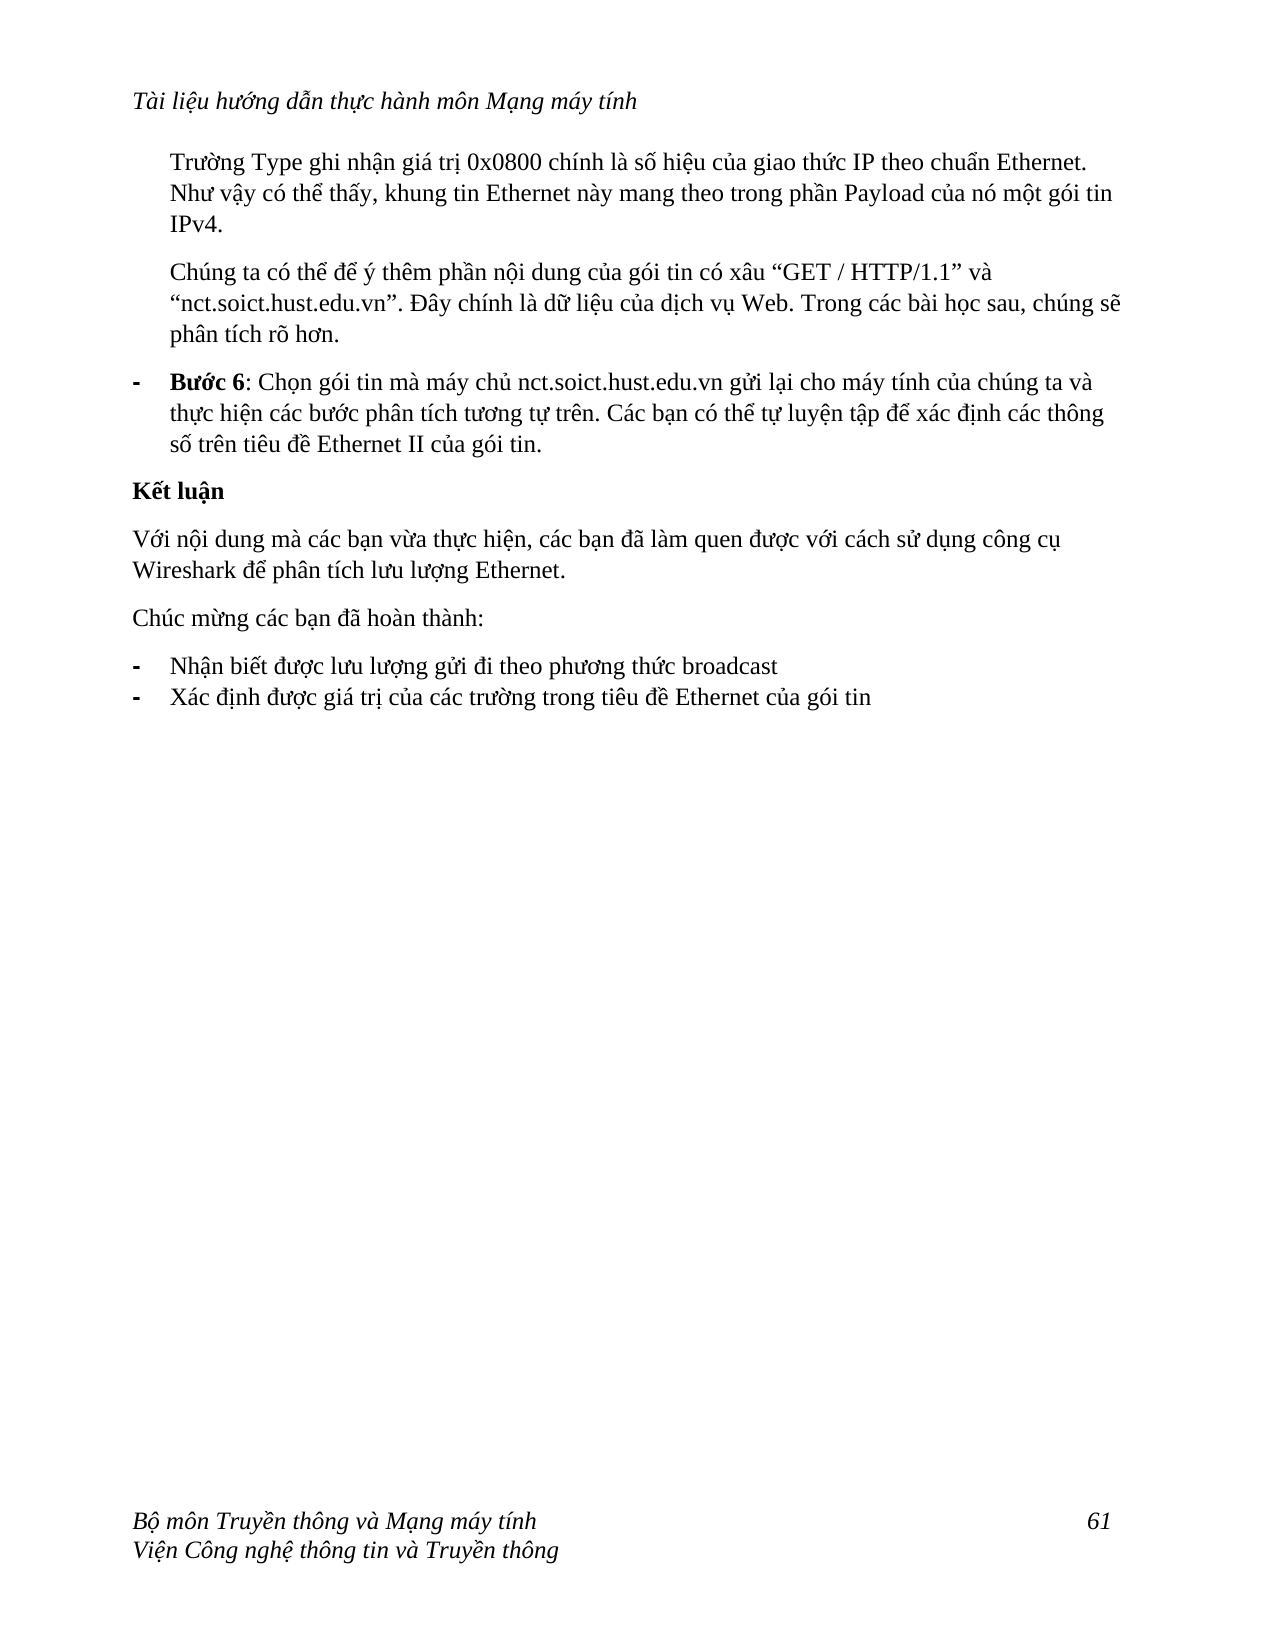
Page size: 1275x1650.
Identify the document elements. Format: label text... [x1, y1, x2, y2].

text Với nội dung mà các bạn vừa thực hiện, các bạn đã làm quen được với cách sử dụng công cụ Wireshark để phân tích lưu lượng Ethernet. [132, 524, 1125, 584]
text Kết luận [132, 476, 1125, 505]
text Chúng ta có thể để ý thêm phần nội dung của gói tin có xâu “GET / HTTP/1.1” và “nct.soict.hust.edu.vn”. Đây chính là dữ liệu của dịch vụ Web. Trong các bài học sau, chúng sẽ phân tích rõ hơn. [169, 257, 1125, 348]
list Nhận biết được lưu lượng gửi đi theo phương thức broadcast [132, 651, 1125, 679]
text Trường Type ghi nhận giá trị 0x0800 chính là số hiệu của giao thức IP theo chuẩn Ethernet. Như vậy có thể thấy, khung tin Ethernet này mang theo trong phần Payload của nó một gói tin IPv4. [169, 147, 1125, 238]
list Bước 6: Chọn gói tin mà máy chủ nct.soict.hust.edu.vn gửi lại cho máy tính của chúng ta và thực hiện các bước phân tích tương tự trên. Các bạn có thể tự luyện tập để xác định các thông số trên tiêu đề Ethernet II của gói tin. [132, 367, 1125, 457]
text Chúc mừng các bạn đã hoàn thành: [132, 603, 1125, 632]
list Xác định được giá trị của các trường trong tiêu đề Ethernet của gói tin [132, 682, 1125, 711]
